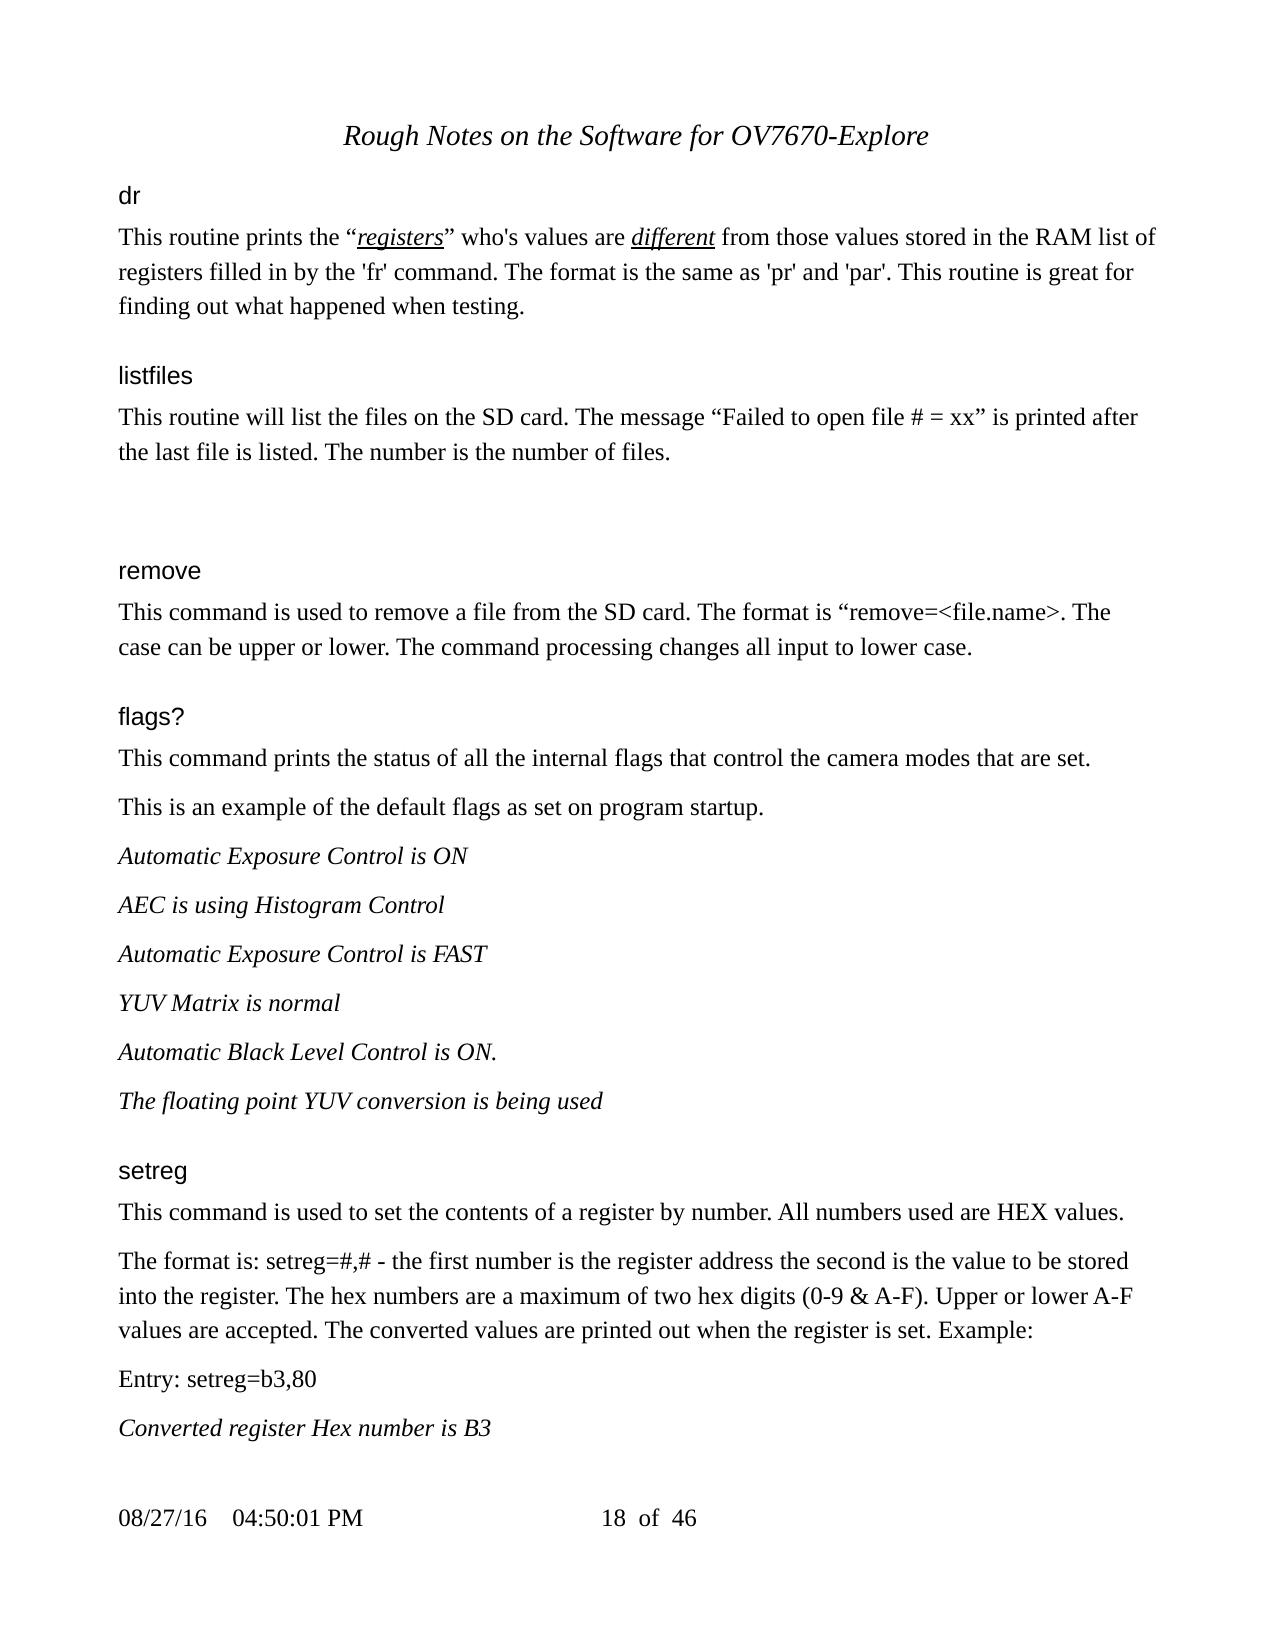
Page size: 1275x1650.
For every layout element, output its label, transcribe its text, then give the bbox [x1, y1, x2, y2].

text Automatic Exposure Control is FAST [118, 939, 1157, 968]
subtitle remove [118, 556, 1157, 585]
text Converted register Hex number is B3 [118, 1413, 1157, 1442]
subtitle flags? [118, 702, 1157, 730]
text This command is used to set the contents of a register by number. All numbers used are HEX values. [118, 1197, 1157, 1226]
text The format is: setreg=#,# - the first number is the register address the second is the value to be stored into the register. The hex numbers are a maximum of two hex digits (0-9 & A-F). Upper or lower A-F values are accepted. The converted values are printed out when the register is set. Example: [118, 1246, 1157, 1344]
subtitle listfiles [118, 361, 1157, 390]
text Entry: setreg=b3,80 [118, 1364, 1157, 1393]
subtitle setreg [118, 1156, 1157, 1185]
text This is an example of the default flags as set on program startup. [118, 792, 1157, 821]
text AEC is using Histogram Control [118, 890, 1157, 919]
subtitle dr [118, 181, 1157, 210]
text Automatic Black Level Control is ON. [118, 1037, 1157, 1066]
text The floating point YUV conversion is being used [118, 1086, 1157, 1115]
text This command prints the status of all the internal flags that control the camera modes that are set. [118, 743, 1157, 772]
text This routine prints the “registers” who's values are different from those values stored in the RAM list of registers filled in by the 'fr' command. The format is the same as 'pr' and 'par'. This routine is great for finding out what happened when testing. [118, 222, 1157, 320]
text Automatic Exposure Control is ON [118, 841, 1157, 870]
text YUV Matrix is normal [118, 988, 1157, 1017]
text This routine will list the files on the SD card. The message “Failed to open file # = xx” is printed after the last file is listed. The number is the number of files. [118, 402, 1157, 466]
text This command is used to remove a file from the SD card. The format is “remove=<file.name>. The case can be upper or lower. The command processing changes all input to lower case. [118, 597, 1157, 660]
